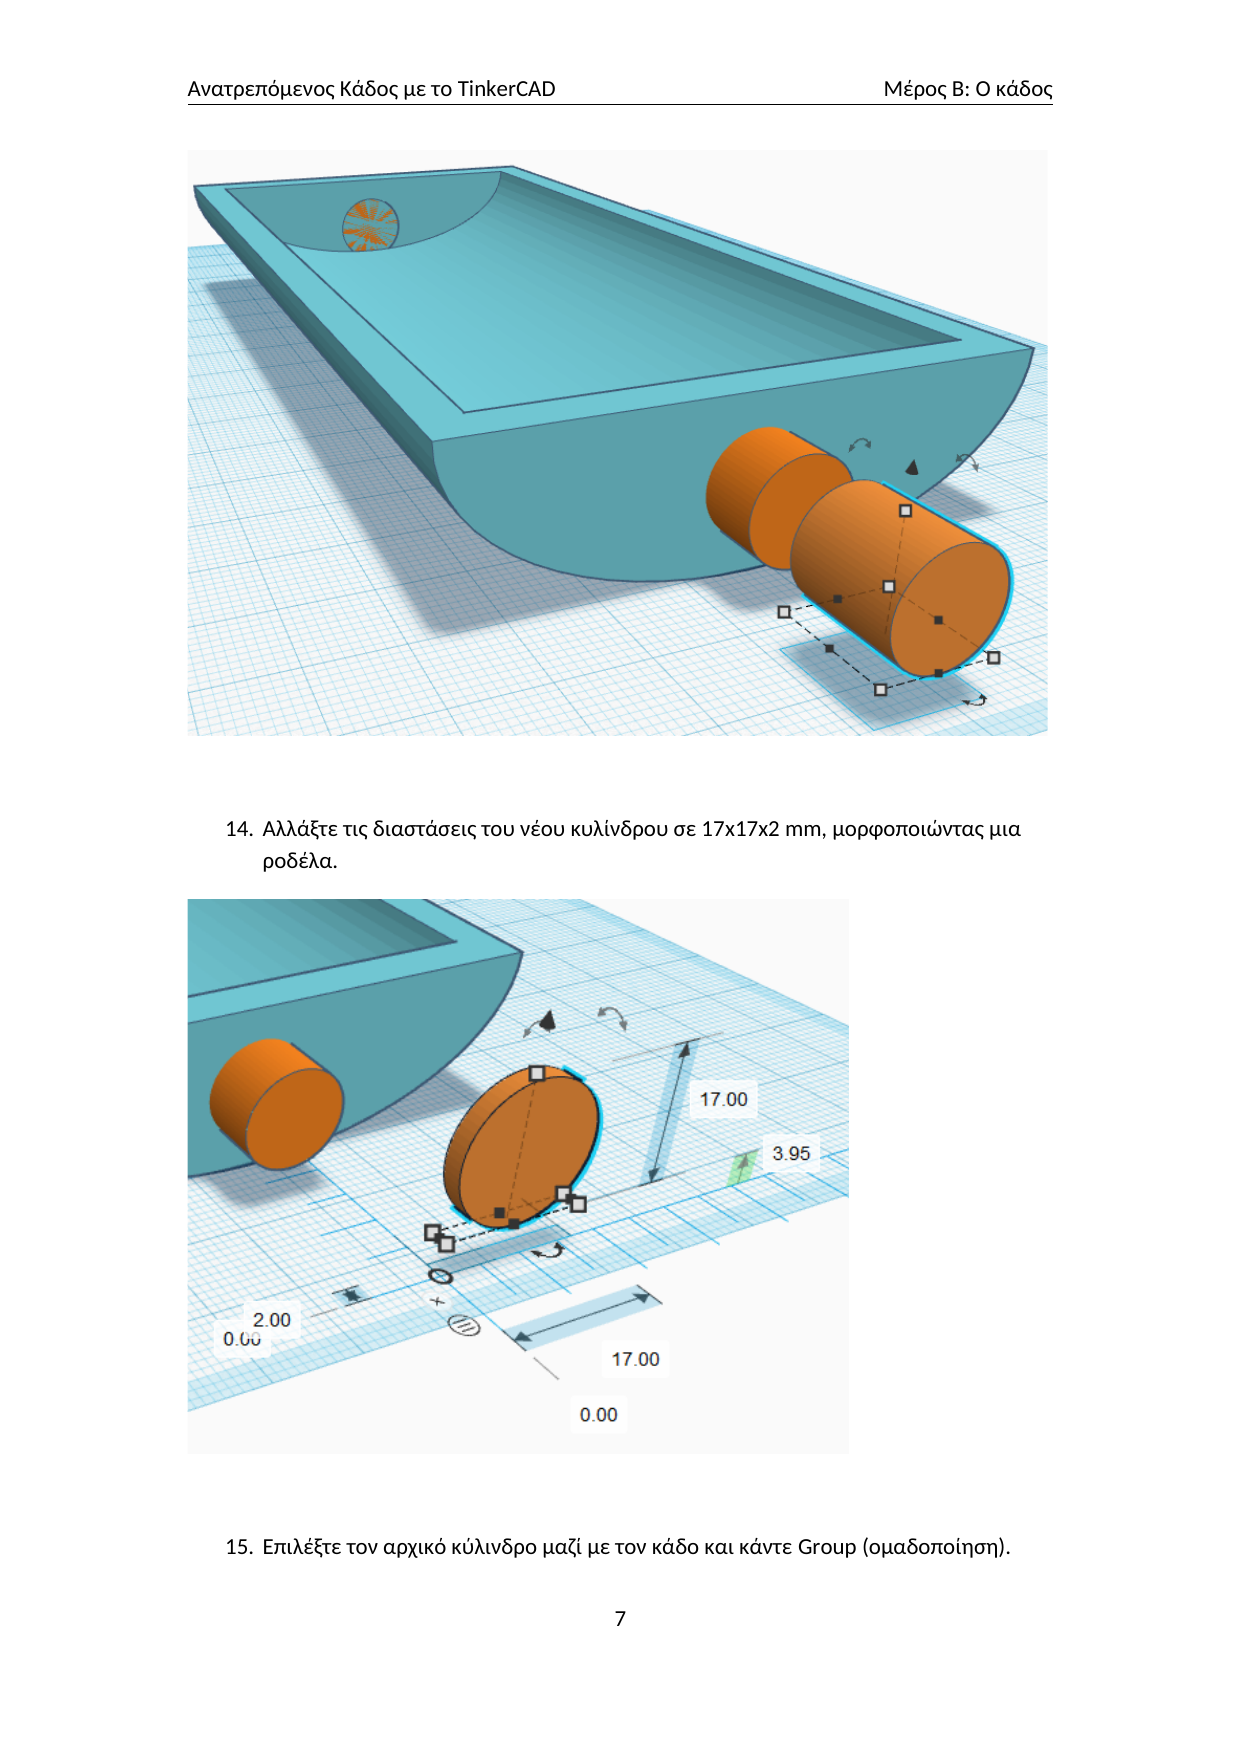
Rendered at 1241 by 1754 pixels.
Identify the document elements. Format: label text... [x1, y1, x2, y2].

list Αλλάξτε τις διαστάσεις του νέου κυλίνδρου σε 17x17x2 mm, μορφοποιώντας μια ροδέλα. [225, 814, 1053, 874]
list Επιλέξτε τον αρχικό κύλινδρο μαζί με τον κάδο και κάντε Group (ομαδοποίηση). [225, 1532, 1053, 1560]
